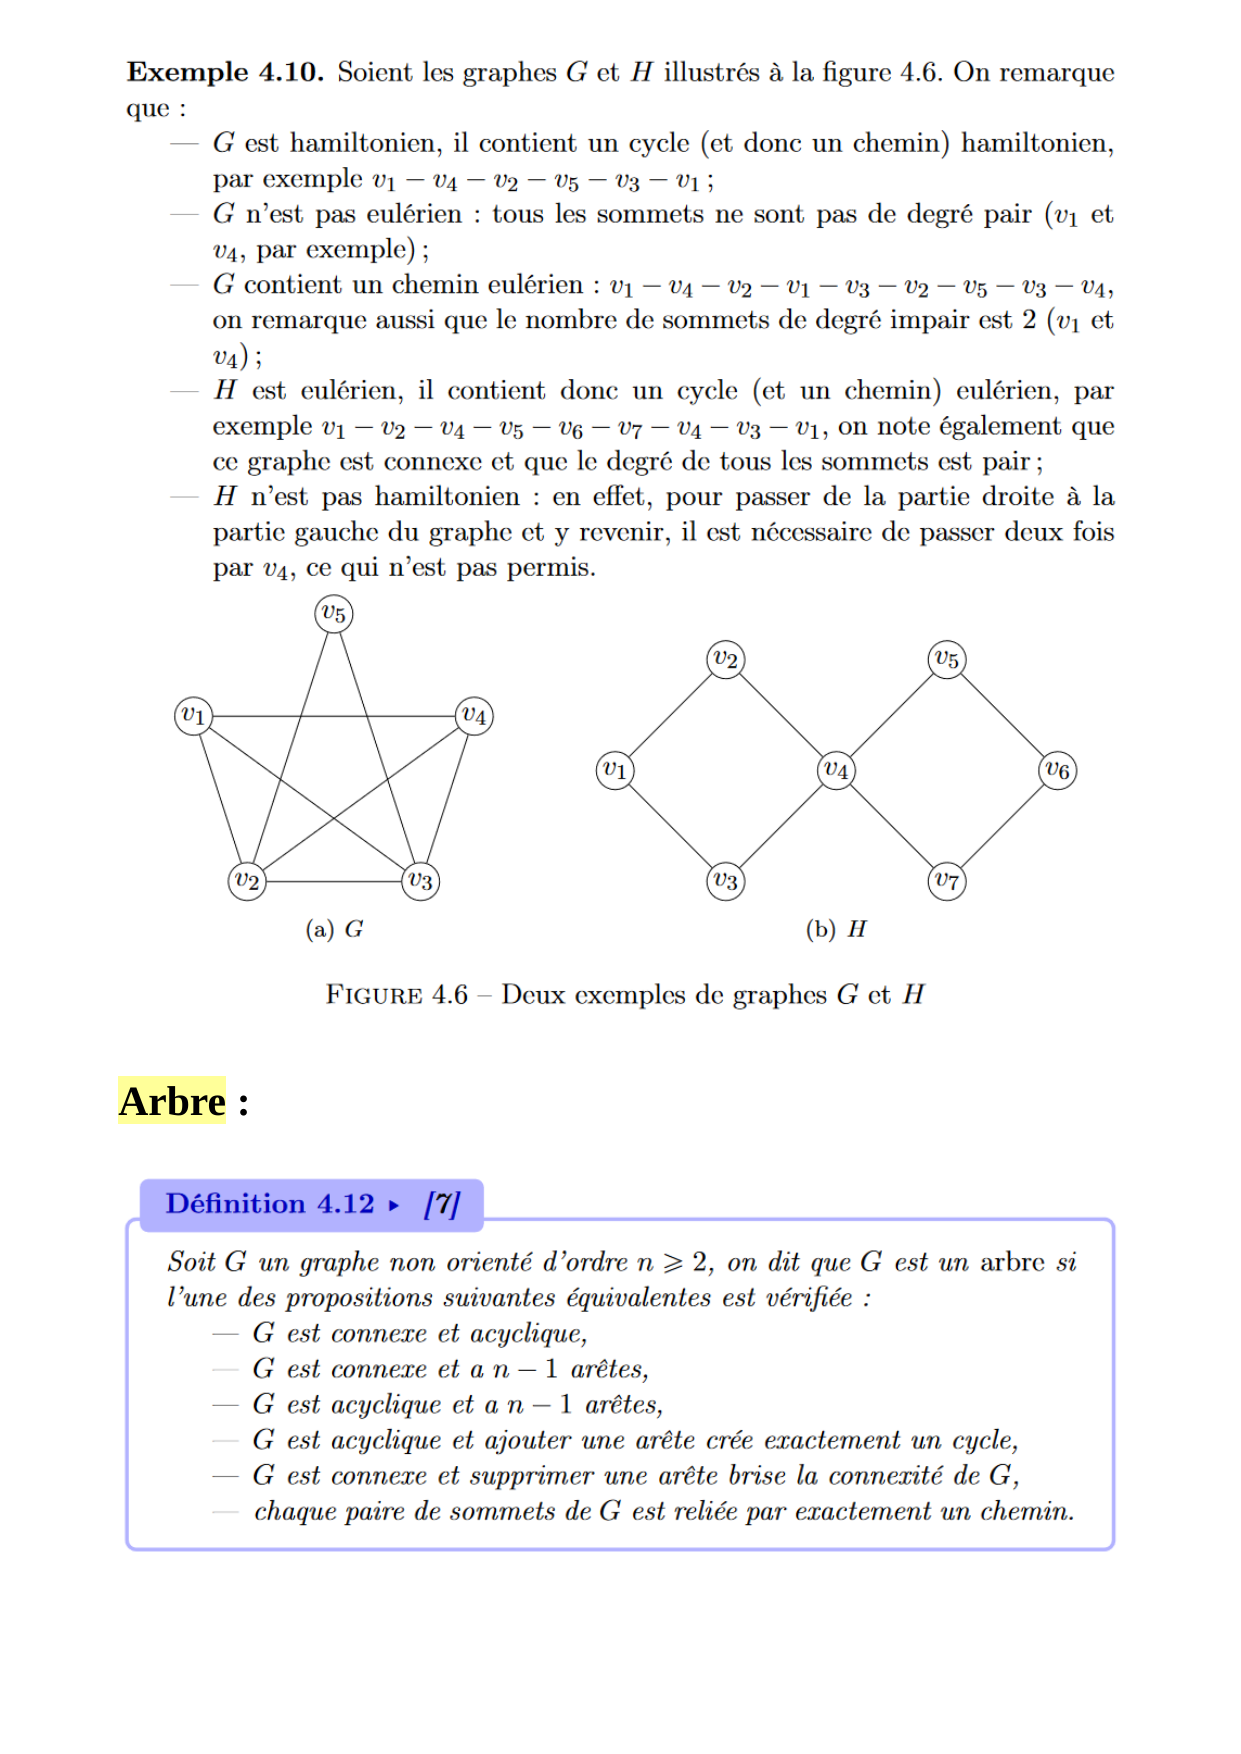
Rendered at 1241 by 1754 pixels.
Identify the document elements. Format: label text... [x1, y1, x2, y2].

text Arbre : [118, 1076, 1122, 1124]
